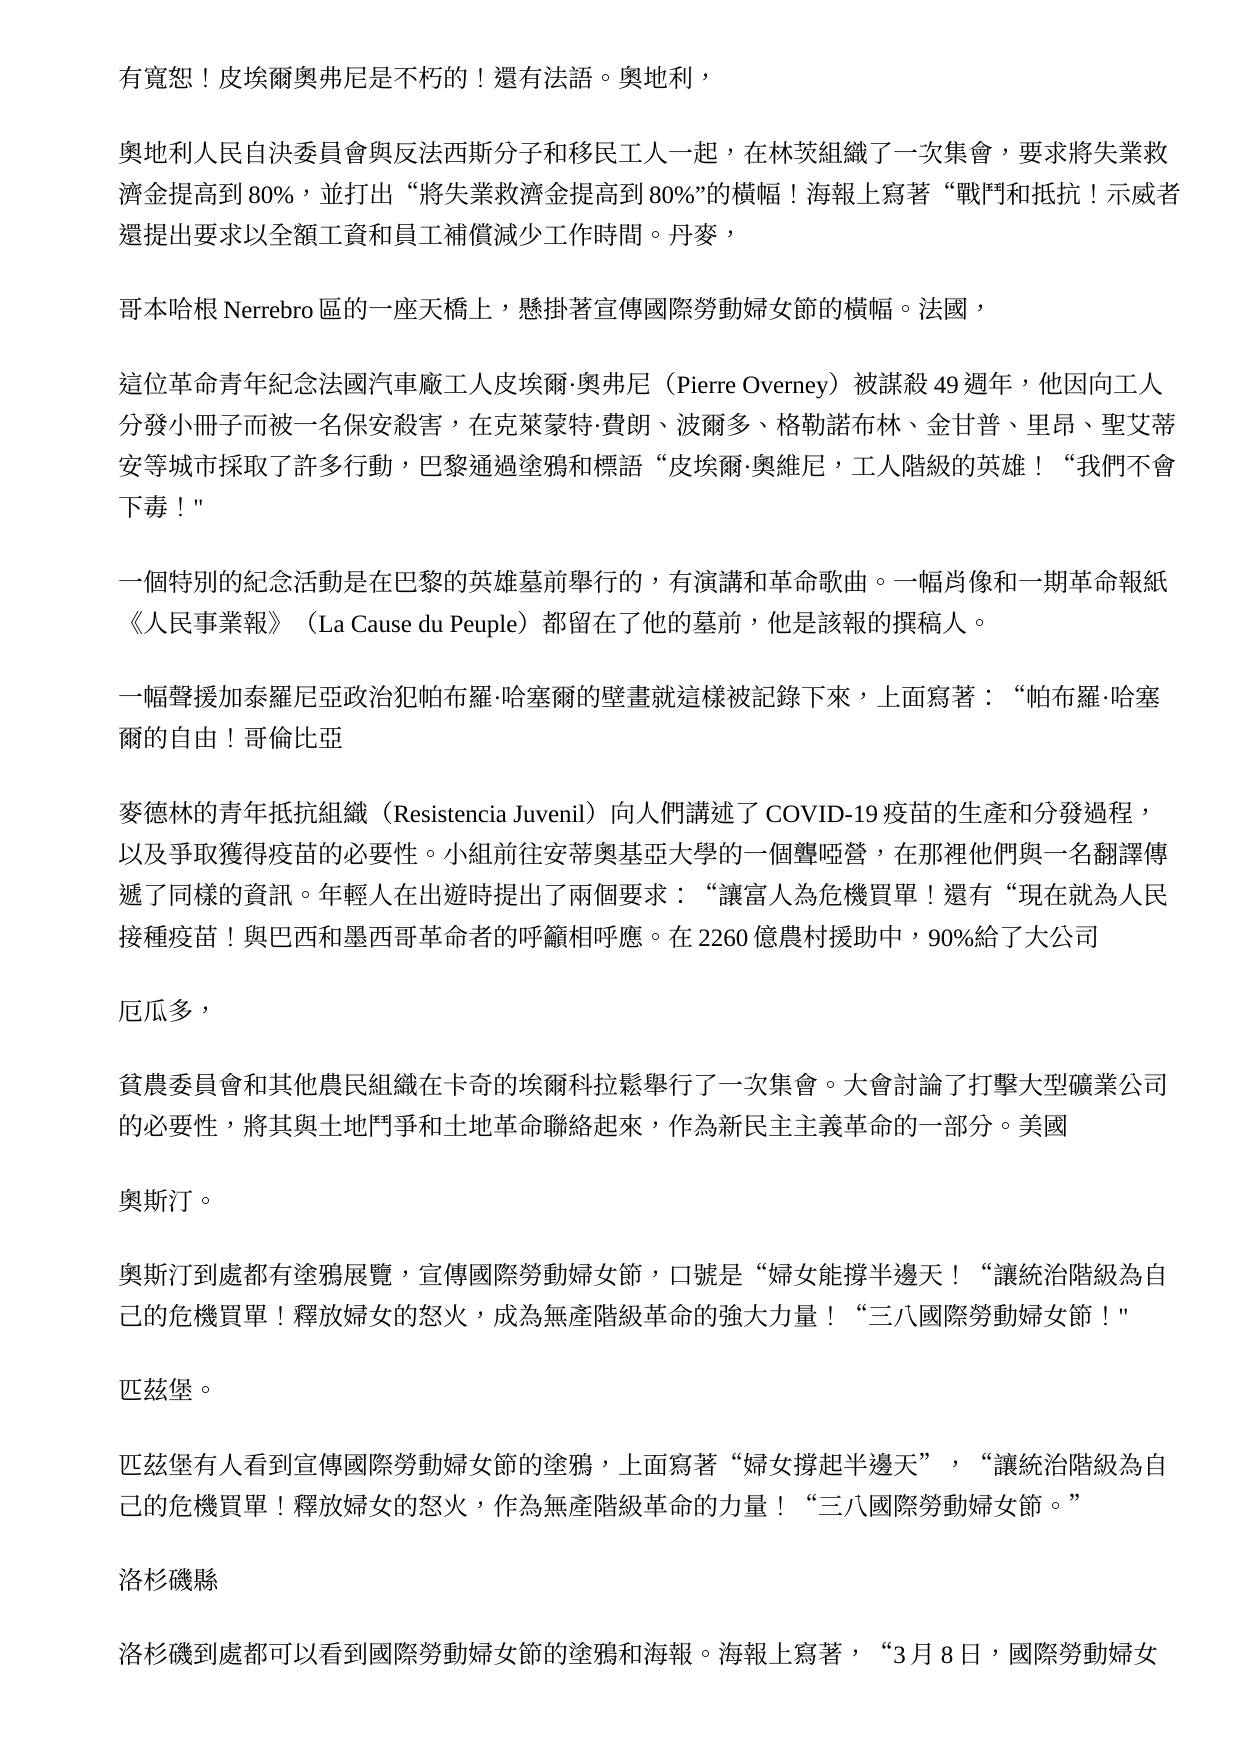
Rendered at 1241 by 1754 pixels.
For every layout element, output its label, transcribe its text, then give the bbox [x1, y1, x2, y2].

text 2021-03-05T07:59:00-06:00 人的屬性 沒有。http://i1.ytimg.com/vi/YYYYYYYY/maxresdefault.jpgw=800'，http://i1.ytimg.com/vi/YYYYYYYY/maxresdefault.jpgw=800'，http://i1.ytimg.com/vi/YYYYYYYY/maxresdefault.jpgw=800'，http://i1.ytimg.com/vi/yyyyyyyy/maxresdefault.jpgw=583'，https://tribuneofthepeoplenews.files.wordpress.com/2021/03/8macc88rzplakatetenver2.cleaned.jpeg？w=646'；http://i1.ytimg.com/vi/YYYYYYYYY/maxresdefault.jpgw=1024'，'http://i1.ytimg.com/vi/yyyyyyyy/maxresdefault.jpgw=1024'，'https://tribuneofthepeoplenews.files.wordpress.com/2021/03/pierrot.jpeg？w=1024'，'http://i1.ytimg.com/vi/w=1024'，'http://i1.ytimg.com/vi/YYYYYYYYY/maxresdefault.jpgw=1024'，'http://i1.ytimg.com/vi/yyyyyyyy/maxresdefault.jpgw=1024'，'http://i1.ytimg.com/vi/qqqqqqqqqqqqqqqqqqqqqqqqqqqqqqqqqqqqqqqqqqqg/maxresdefault.jpg？dir=desc&limit=32∨der=price&p=1∨der=price∨der=price&p=price∨der=price&w=1024'，'http://i1.ytimg.com/vi/yyyyyyyy/maxresdefault.jpgw=875'，http://i1.ytimg.com/vi/yyyyyyyy/maxresdefault.jpgw=638'，'https://tribuneofthepeoplenews.files.wordpress.com/2021/03/screen-shot-2021-03-05-at-2.24.51-am.jpgw=724'，'https://tribuneofthepeoplenews.files.wordpress.com/2021/03/screen-shot-2021-03-05-at-2.24.44-am-1.jpgw=727'，'https://tribuneofthepeoplenews.files.wordpress.com/2021/03/screen-shot-2021-03-05-at-2.24.59-am-1.jpgw=1024'，'http://i1.ytimg.com/vi/yyyyyyyy/maxresdefault.jpgw=1024'，'http://i1.ytimg.com/vi/yyyyyyyy/maxresdefault.jpgw=1024'，'http://i1.ytimg.com/vi/yyyyyyyy/maxresdefault.jpgw=1024'，'http://i1.ytimg.com/vi/yyyyyyyy/maxresdefault.jpgw=1024'，'http://i1.ytimg.com/vi/yyyyyyyy/maxresdefault.jpgw=1024'，'http://i1.ytimg.com/vi/yyyyyyyy/maxresdefault.jpgw=1024'，'http://i1.ytimg.com/vi/yyyyyyyy/maxresdefault.jpgw=1024'，'http://i1.ytimg.com/vi/YYYYYYYYY/maxresdefault.jpgw=1024'，'http://i1.ytimg.com/vi/yyyyyyyy/maxresdefault.jpgw=1024'，'https://tribuneofthepeoplenews.files.wordpress.com/2021/03/pghiwwd2.jpeg？w=1024'，'http://i1.ytimg.com/vi/yyyyyyyy/maxresdefault.jpgw=1024'，'https://tribuneofthepeoplenews.files.wordpress.com/2021/03/pghiwwd5.jpeg？w=1024'，'https://tribuneofthepeoplenews.files.wordpress.com/2021/03/pghiwwd6.jpeg？w=1024'，'https://tribuneofthepeoplenews.files.wordpress.com/2021/03/pghiwwd7.jpeg？w=1024'，'http://i1.ytimg.com/vi/YYYYYYYYY/maxresdefault.jpgw=1024'，'http://i1.ytimg.com/vi/yyyyyyyy/maxresdefault.jpgw=1024'，'http://i1.ytimg.com/vi/yyyyyyyy/maxresdefault.jpgw=1024'，'http://i1.ytimg.com/vi/yyyyyyyy/maxresdefault.jpgw=1024'，'http://i1.ytimg.com/vi/yyyyyyyy/maxresdefault.jpgw=1024'，'http://i1.ytimg.com/vi/zzzzzzzzzzzzzzzzzzzzzzzzzzzzzzzzzzzzzzzzzzzzzzzzzzzzzzzzzzzzzzzzzzzzzzzzzzzzzzzzzzzzzzzzzzzzzzzzzzzzzzzzzzzzw=1024'，'http://i1.ytimg.com/vi/yyyyyyyy/maxresdefault.jpgw=1024'，'http://i1.ytimg.com/vi/yyyyyyyy/maxresdefault.jpgw=1024'，'http://i1.ytimg.com/vi/yyyyyyyy/maxresdefault.jpgw=1024'，'http://i1.ytimg.com/vi/yyyyyyyy/maxresdefault.jpgw=1024'，'http://i1.ytimg.com/vi/yyyyyyyy/maxresdefault.jpgw=1024'，'http://i1.ytimg.com/vi/yyyyyyyy/maxresdefault.jpg') [“未分類”，“鬥爭中的一週”] 印度 根據印度統治階級媒體的報道，人民解放游擊隊（PLGA）在恰蒂斯加爾邦的四次單獨行動，包括交火和兩個簡易爆炸裝置，導致兩名反動武裝成員死亡，另外兩人受傷。此外，據報道，一名警察間諜在馬哈拉施特拉邦被殲滅。巴西， 庫裡蒂巴的抗議者用燃燒輪胎的路障和寫著“現在為人民接種疫苗”的橫幅封鎖了兩條主要道路！緊急援助最低工資現在！路障擋住了40分鐘到1小時的交通，同時避開了軍警。德國， 在不萊梅港、不萊梅和埃森的各個社群都有宣傳國際勞動婦女節示威的傳單。 在布雷默黑文的一個公園入口處豎起了兩條橫幅，紀念國際勞動婦女節。橫幅上寫著：“女人們出來戰鬥！對抗緊急狀態和危機！為了革命婦女運動！" 法國革命家皮埃爾·奧弗尼逝世49週年的塗鴉在弗賴堡被記錄在案。塗鴉上寫著：“別忘了！沒有寬恕！皮埃爾奧弗尼是不朽的！還有法語。奧地利， 奧地利人民自決委員會與反法西斯分子和移民工人一起，在林茨組織了一次集會，要求將失業救濟金提高到80%，並打出“將失業救濟金提高到80%”的橫幅！海報上寫著“戰鬥和抵抗！示威者還提出要求以全額工資和員工補償減少工作時間。丹麥， 哥本哈根Nerrebro區的一座天橋上，懸掛著宣傳國際勞動婦女節的橫幅。法國， 這位革命青年紀念法國汽車廠工人皮埃爾·奧弗尼（Pierre Overney）被謀殺49週年，他因向工人分發小冊子而被一名保安殺害，在克萊蒙特·費朗、波爾多、格勒諾布林、金甘普、里昂、聖艾蒂安等城市採取了許多行動，巴黎通過塗鴉和標語“皮埃爾·奧維尼，工人階級的英雄！“我們不會下毒！" 一個特別的紀念活動是在巴黎的英雄墓前舉行的，有演講和革命歌曲。一幅肖像和一期革命報紙《人民事業報》（La Cause du Peuple）都留在了他的墓前，他是該報的撰稿人。 一幅聲援加泰羅尼亞政治犯帕布羅·哈塞爾的壁畫就這樣被記錄下來，上面寫著：“帕布羅·哈塞爾的自由！哥倫比亞 麥德林的青年抵抗組織（Resistencia Juvenil）向人們講述了COVID-19疫苗的生產和分發過程，以及爭取獲得疫苗的必要性。小組前往安蒂奧基亞大學的一個聾啞營，在那裡他們與一名翻譯傳遞了同樣的資訊。年輕人在出遊時提出了兩個要求：“讓富人為危機買單！還有“現在就為人民接種疫苗！與巴西和墨西哥革命者的呼籲相呼應。在2260億農村援助中，90%給了大公司 厄瓜多， 貧農委員會和其他農民組織在卡奇的埃爾科拉鬆舉行了一次集會。大會討論了打擊大型礦業公司的必要性，將其與土地鬥爭和土地革命聯絡起來，作為新民主主義革命的一部分。美國 奧斯汀。 奧斯汀到處都有塗鴉展覽，宣傳國際勞動婦女節，口號是“婦女能撐半邊天！“讓統治階級為自己的危機買單！釋放婦女的怒火，成為無產階級革命的強大力量！“三八國際勞動婦女節！" 匹茲堡。 匹茲堡有人看到宣傳國際勞動婦女節的塗鴉，上面寫著“婦女撐起半邊天”，“讓統治階級為自己的危機買單！釋放婦女的怒火，作為無產階級革命的力量！“三八國際勞動婦女節。” 洛杉磯縣 洛杉磯到處都可以看到國際勞動婦女節的塗鴉和海報。海報上寫著，“3月8日，國際勞動婦女節。釋放婦女的怒火，作為無產階級革命的力量！國際勞動婦女節萬歲！海報上還附有祕魯的諾拉同志和中國的江青等共產黨女領導人的照片。城市裡記載的塗鴉上寫著：“女人撐起半邊天！三八國際勞動婦女節！" 堪薩斯城， 塗鴉上寫著，“讓統治階級為自己的危機付出代價！三八國際勞動婦女節，婦女撐起半邊天！三八國際勞動婦女節！“在堪薩斯城。 塗鴉上寫著：“反抗是對的！五一國際勞動節！“有人看見他拿著錘子和鐮刀。 紀念約拉同志的塗鴉上寫著“約拉同志，在鬥爭中現身”的錘子和鐮刀伴隨著文字。 奧克斯納德 奧克斯納德的塗鴉上寫著：“女人能頂半邊天！三八國際勞動婦女節！" 促銷活動奧蘭多，佛羅里達州匹茲堡，賓夕法尼亞州匹茲堡，賓夕法尼亞州匹茲堡 革命支援新聞業 當你在這裡的時候，請考慮捐贈，這樣我們可以繼續用我們的報道服務人民！ 點選矩陣 分享這個：Twitter Facebook喜歡這樣：喜歡載入。。。相關的 [118, 59, 1181, 1671]
